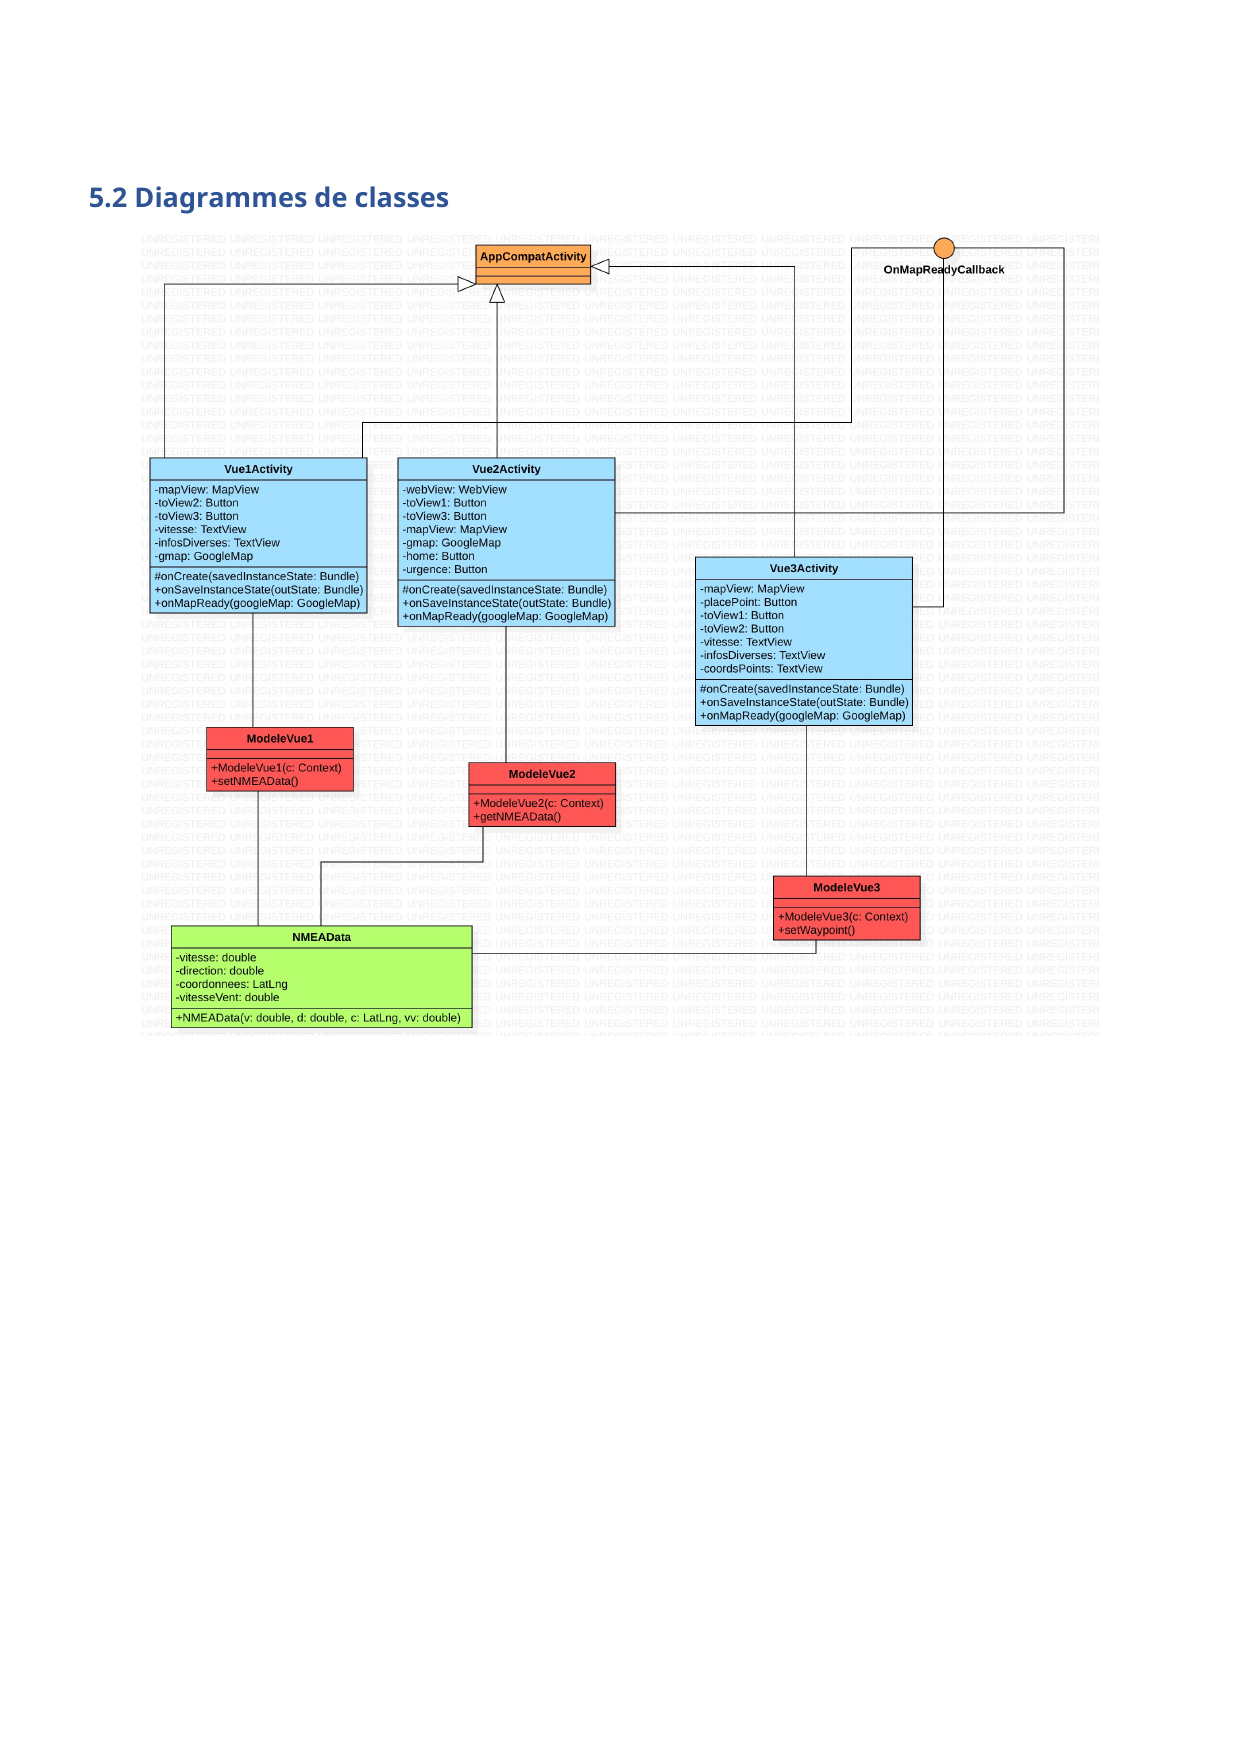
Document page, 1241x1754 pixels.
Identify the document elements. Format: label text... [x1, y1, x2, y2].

picture [141, 230, 1099, 1036]
subtitle 5.2 Diagrammes de classes [88, 179, 1152, 216]
